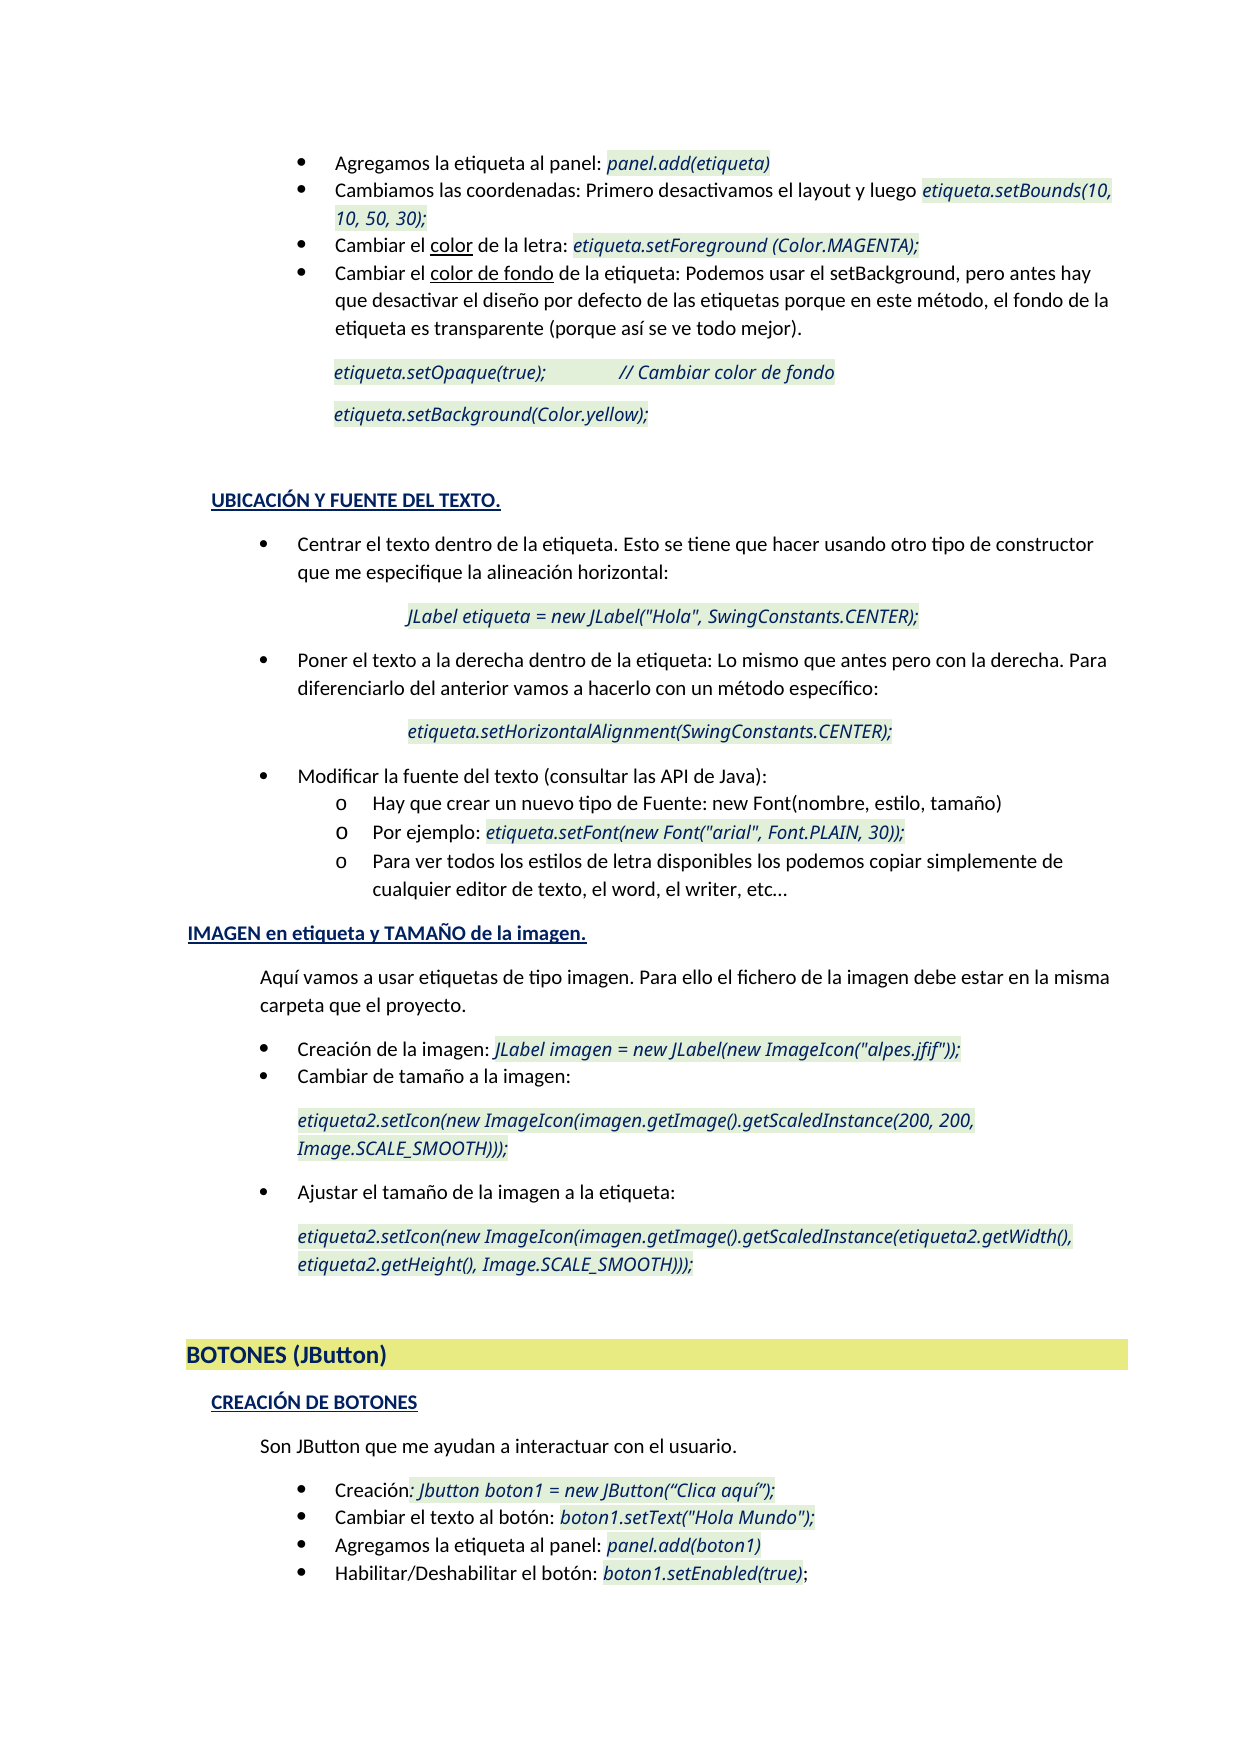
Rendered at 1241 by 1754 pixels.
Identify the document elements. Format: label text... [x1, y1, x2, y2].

list Cambiar el texto al botón: boton1.setText("Hola Mundo"); [297, 1504, 1128, 1530]
text etiqueta2.setIcon(new ImageIcon(imagen.getImage().getScaledInstance(etiqueta2.getWidth(), etiqueta2.getHeight(), Image.SCALE_SMOOTH))); [297, 1223, 1128, 1276]
text etiqueta.setOpaque(true); // Cambiar color de fondo [334, 359, 1128, 385]
list Para ver todos los estilos de letra disponibles los podemos copiar simplemente de cualquier editor de texto, el word, el writer, etc… [335, 848, 1128, 902]
text CREACIÓN DE BOTONES [187, 1389, 1128, 1414]
list Habilitar/Deshabilitar el botón: boton1.setEnabled(true); [297, 1560, 1128, 1585]
text Son JButton que me ayudan a interactuar con el usuario. [260, 1433, 1128, 1458]
list Creación: Jbutton boton1 = new JButton(“Clica aquí”); [297, 1477, 1128, 1503]
text IMAGEN en etiqueta y TAMAÑO de la imagen. [187, 921, 1128, 946]
list Hay que crear un nuevo tipo de Fuente: new Font(nombre, estilo, tamaño) [335, 790, 1128, 817]
list Ajustar el tamaño de la imagen a la etiqueta: [260, 1179, 1128, 1205]
text etiqueta2.setIcon(new ImageIcon(imagen.getImage().getScaledInstance(200, 200, Image.SCALE_SMOOTH))); [297, 1108, 1128, 1161]
list Poner el texto a la derecha dentro de la etiqueta: Lo mismo que antes pero con la derecha. Para diferenciarlo del anterior vamos a hacerlo con un método específico: [260, 647, 1128, 700]
text etiqueta.setHorizontalAlignment(SwingConstants.CENTER); [407, 719, 1128, 744]
list Creación de la imagen: JLabel imagen = new JLabel(new ImageIcon("alpes.jfif")); [260, 1036, 1128, 1062]
text JLabel etiqueta = new JLabel("Hola", SwingConstants.CENTER); [407, 603, 1128, 629]
list Agregamos la etiqueta al panel: panel.add(etiqueta) [297, 150, 1128, 176]
list Cambiar de tamaño a la imagen: [260, 1064, 1128, 1089]
list Agregamos la etiqueta al panel: panel.add(boton1) [297, 1532, 1128, 1558]
text BOTONES (JButton) [186, 1339, 1128, 1370]
text UBICACIÓN Y FUENTE DEL TEXTO. [187, 488, 1128, 513]
list Cambiar el color de fondo de la etiqueta: Podemos usar el setBackground, pero antes hay que desactivar el diseño por defecto de las etiquetas porque en este método, el fondo de la etiqueta es transparente (porque así se ve todo mejor). [297, 260, 1128, 341]
list Modificar la fuente del texto (consultar las API de Java): [260, 763, 1128, 788]
text Aquí vamos a usar etiquetas de tipo imagen. Para ello el fichero de la imagen debe estar en la misma carpeta que el proyecto. [260, 964, 1128, 1017]
list Centrar el texto dentro de la etiqueta. Esto se tiene que hacer usando otro tipo de constructor que me especifique la alineación horizontal: [260, 532, 1128, 584]
list Cambiamos las coordenadas: Primero desactivamos el layout y luego etiqueta.setBounds(10, 10, 50, 30); [297, 178, 1128, 231]
list Cambiar el color de la letra: etiqueta.setForeground (Color.MAGENTA); [297, 233, 1128, 258]
list Por ejemplo: etiqueta.setFont(new Font("arial", Font.PLAIN, 30)); [335, 819, 1128, 846]
text etiqueta.setBackground(Color.yellow); [334, 401, 1128, 427]
